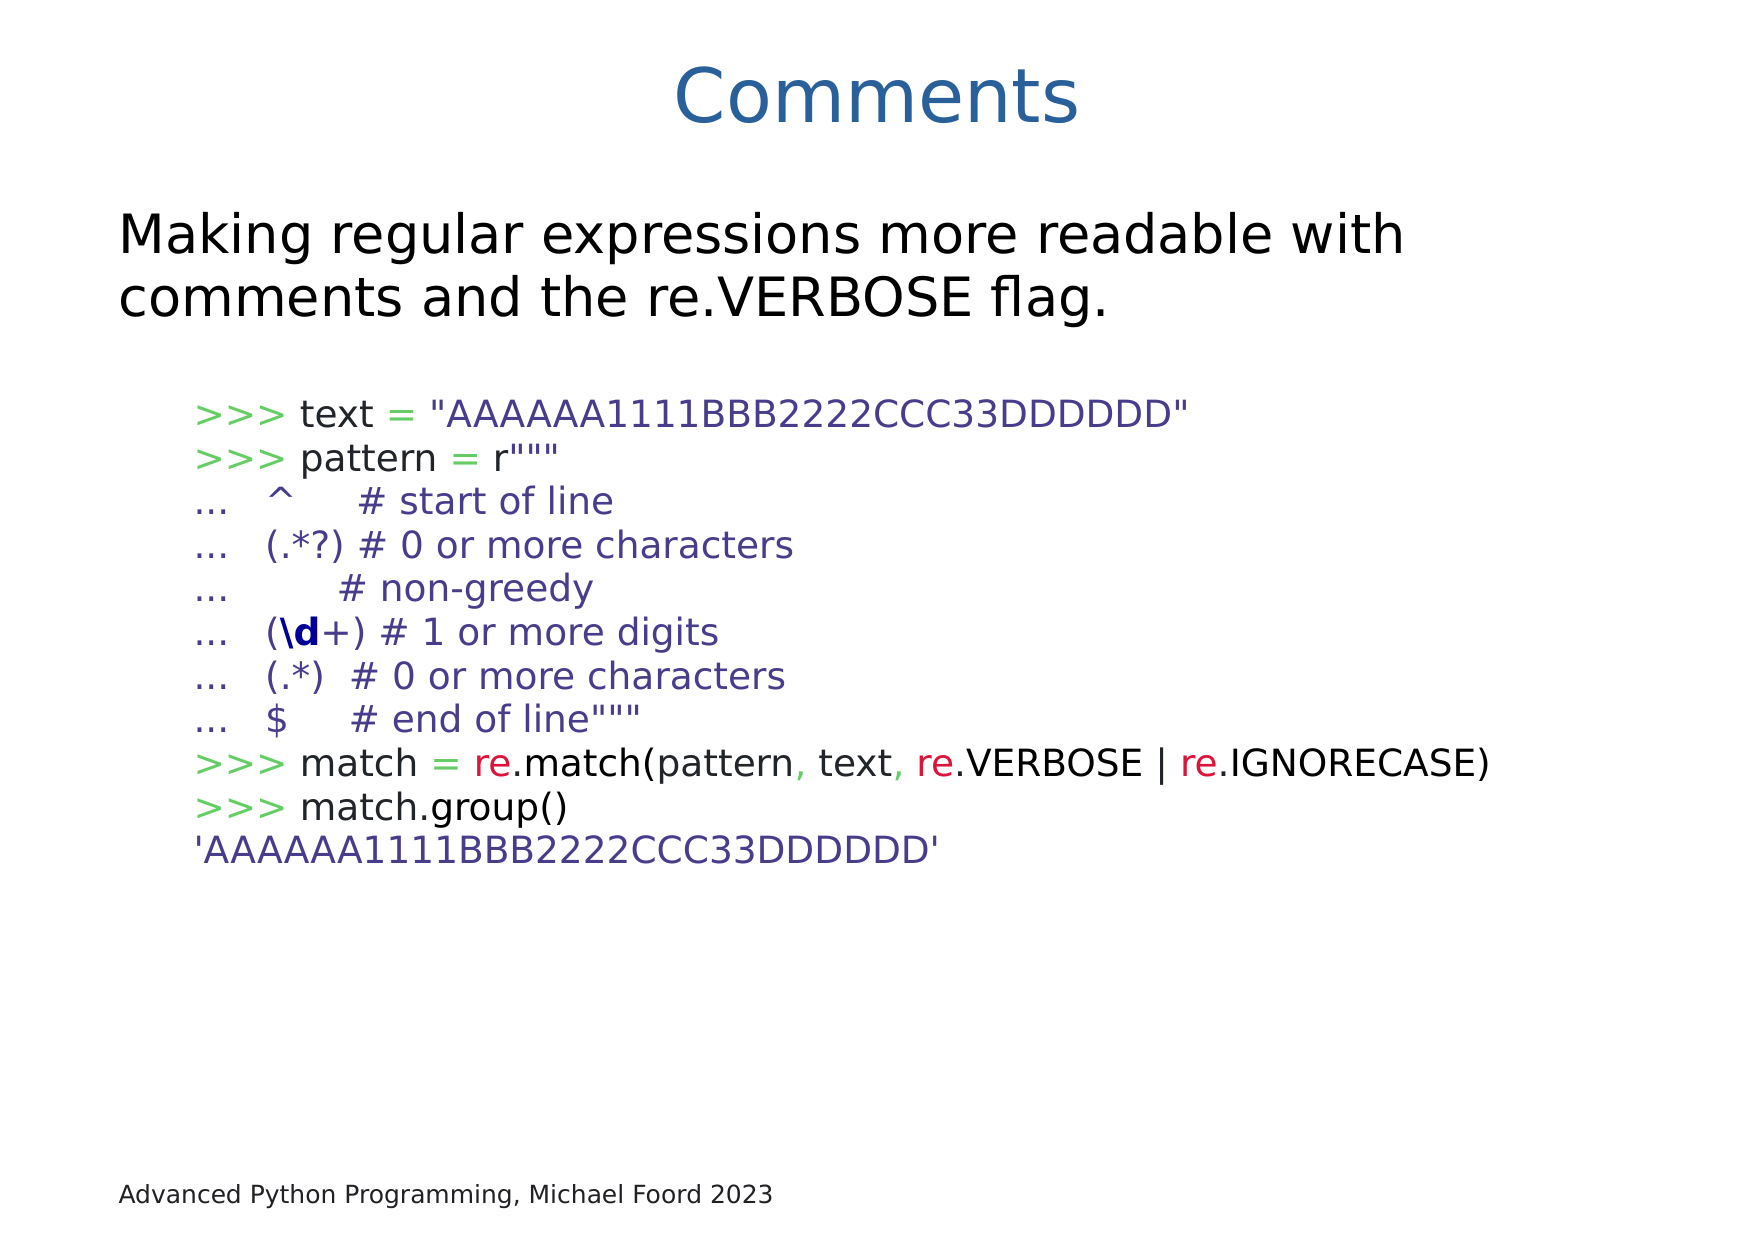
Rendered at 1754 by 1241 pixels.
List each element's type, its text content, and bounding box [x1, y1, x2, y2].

text ... # non-greedy [193, 567, 1636, 611]
text >>> pattern = r""" [193, 436, 1636, 480]
text Making regular expressions more readable with comments and the re.VERBOSE flag. [118, 203, 1636, 329]
text ... (\d+) # 1 or more digits [193, 611, 1636, 654]
text ... (.*?) # 0 or more characters [193, 523, 1636, 567]
text ... $ # end of line""" [193, 698, 1636, 742]
text Comments [118, 53, 1636, 140]
text ... ^ # start of line [193, 480, 1636, 523]
text >>> match = re.match(pattern, text, re.VERBOSE | re.IGNORECASE) [193, 742, 1636, 785]
text >>> match.group() [193, 785, 1636, 829]
text ... (.*) # 0 or more characters [193, 654, 1636, 698]
text 'AAAAAA1111BBB2222CCC33DDDDDD' [193, 829, 1636, 873]
text >>> text = "AAAAAA1111BBB2222CCC33DDDDDD" [193, 392, 1636, 436]
